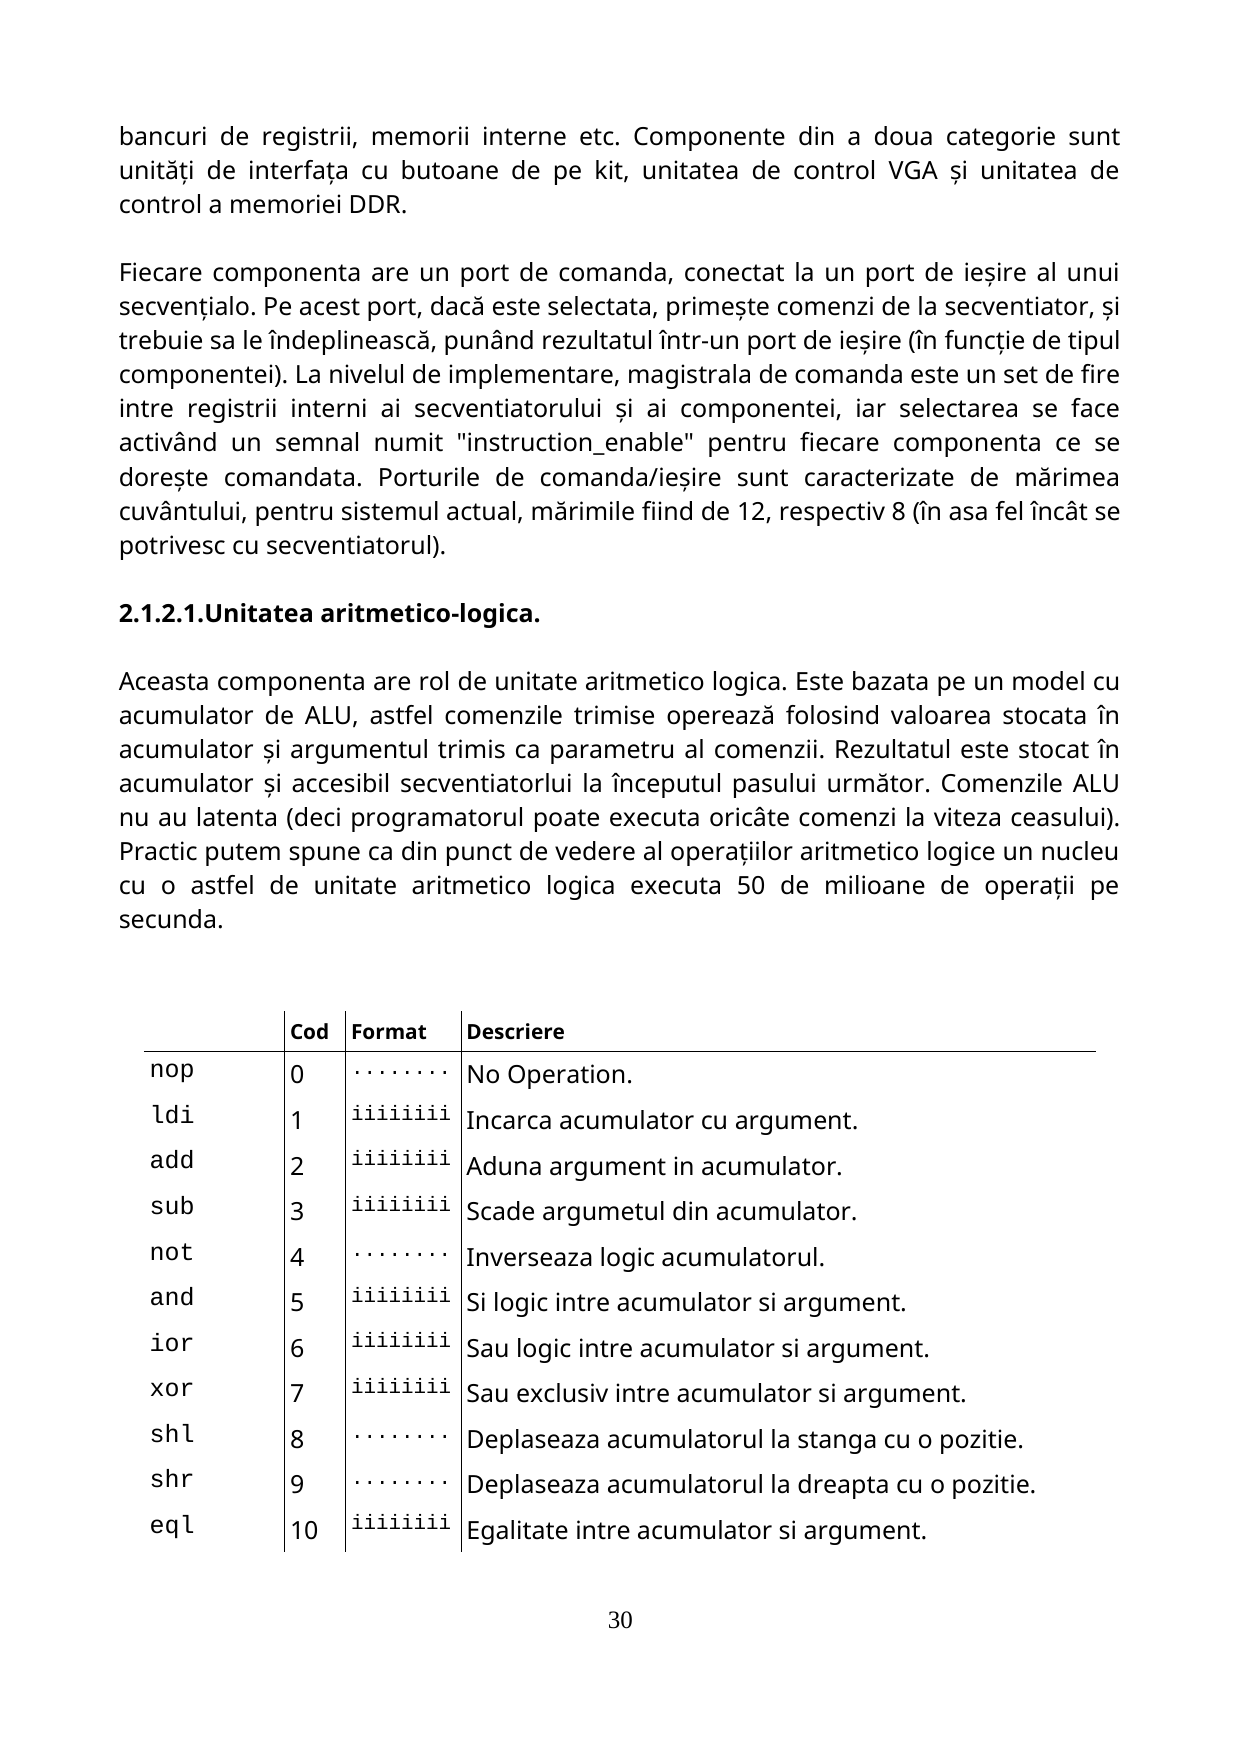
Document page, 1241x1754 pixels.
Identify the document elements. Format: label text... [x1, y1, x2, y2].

table_cell Inverseaza logic acumulatorul. [462, 1234, 1096, 1279]
table_cell Si logic intre acumulator si argument. [462, 1279, 1096, 1324]
text bancuri de registrii, memorii interne etc. Componente din a doua categorie sunt unități de interfața cu butoane de pe kit, unitatea de control VGA și unitatea de control a memoriei DDR. [118, 118, 1122, 221]
table_cell shr [144, 1461, 284, 1507]
table_cell not [144, 1234, 284, 1279]
table_cell 8 [285, 1416, 345, 1461]
table_cell Deplaseaza acumulatorul la dreapta cu o pozitie. [462, 1461, 1096, 1507]
table_cell and [144, 1279, 284, 1324]
table_cell ........ [346, 1234, 461, 1279]
table_cell ........ [346, 1461, 461, 1507]
table_cell iiiiiiii [346, 1143, 461, 1188]
table_cell sub [144, 1188, 284, 1233]
table_cell Scade argumetul din acumulator. [462, 1188, 1096, 1233]
table_cell 4 [285, 1234, 345, 1279]
table_cell 9 [285, 1461, 345, 1507]
table_cell ior [144, 1325, 284, 1370]
table_cell iiiiiiii [346, 1279, 461, 1324]
table_cell 3 [285, 1188, 345, 1233]
table_cell No Operation. [462, 1052, 1096, 1097]
table_header Cod [285, 1011, 345, 1051]
table_header Descriere [462, 1011, 1096, 1051]
table_cell 2 [285, 1143, 345, 1188]
table_cell xor [144, 1370, 284, 1416]
table_cell iiiiiiii [346, 1097, 461, 1142]
table_cell ........ [346, 1416, 461, 1461]
table_cell 6 [285, 1325, 345, 1370]
table_cell 0 [285, 1052, 345, 1097]
table_cell Sau exclusiv intre acumulator si argument. [462, 1370, 1096, 1416]
table_cell 5 [285, 1279, 345, 1324]
table_cell shl [144, 1416, 284, 1461]
table_cell ........ [346, 1052, 461, 1097]
table_cell add [144, 1143, 284, 1188]
text 2.1.2.1.Unitatea aritmetico-logica. [118, 595, 1122, 629]
table_cell Sau logic intre acumulator si argument. [462, 1325, 1096, 1370]
table_cell iiiiiiii [346, 1507, 461, 1552]
table_cell Incarca acumulator cu argument. [462, 1097, 1096, 1142]
text Fiecare componenta are un port de comanda, conectat la un port de ieșire al unui secvențialo. Pe acest port, dacă este selectata, primește comenzi de la secventiator, și trebuie sa le îndeplinească, punând rezultatul într-un port de ieșire (în funcție de tipul componentei). La nivelul de implementare, magistrala de comanda este un set de fire intre registrii interni ai secventiatorului și ai componentei, iar selectarea se face activând un semnal numit "instruction_enable" pentru fiecare componenta ce se dorește comandata. Porturile de comanda/ieșire sunt caracterizate de mărimea cuvântului, pentru sistemul actual, mărimile fiind de 12, respectiv 8 (în asa fel încât se potrivesc cu secventiatorul). [118, 255, 1122, 561]
table_cell 1 [285, 1097, 345, 1142]
table_header Format [346, 1011, 461, 1051]
table_cell iiiiiiii [346, 1188, 461, 1233]
table_cell nop [144, 1052, 284, 1097]
table_header [144, 1011, 284, 1051]
table_cell 7 [285, 1370, 345, 1416]
table_cell eql [144, 1507, 284, 1552]
table_cell Aduna argument in acumulator. [462, 1143, 1096, 1188]
table_cell 10 [285, 1507, 345, 1552]
table_cell iiiiiiii [346, 1325, 461, 1370]
table_cell ldi [144, 1097, 284, 1142]
table_cell Egalitate intre acumulator si argument. [462, 1507, 1096, 1552]
text Aceasta componenta are rol de unitate aritmetico logica. Este bazata pe un model cu acumulator de ALU, astfel comenzile trimise operează folosind valoarea stocata în acumulator și argumentul trimis ca parametru al comenzii. Rezultatul este stocat în acumulator și accesibil secventiatorlui la începutul pasului următor. Comenzile ALU nu au latenta (deci programatorul poate executa oricâte comenzi la viteza ceasului). Practic putem spune ca din punct de vedere al operațiilor aritmetico logice un nucleu cu o astfel de unitate aritmetico logica executa 50 de milioane de operații pe secunda. [118, 663, 1122, 936]
table_cell Deplaseaza acumulatorul la stanga cu o pozitie. [462, 1416, 1096, 1461]
table_cell iiiiiiii [346, 1370, 461, 1416]
